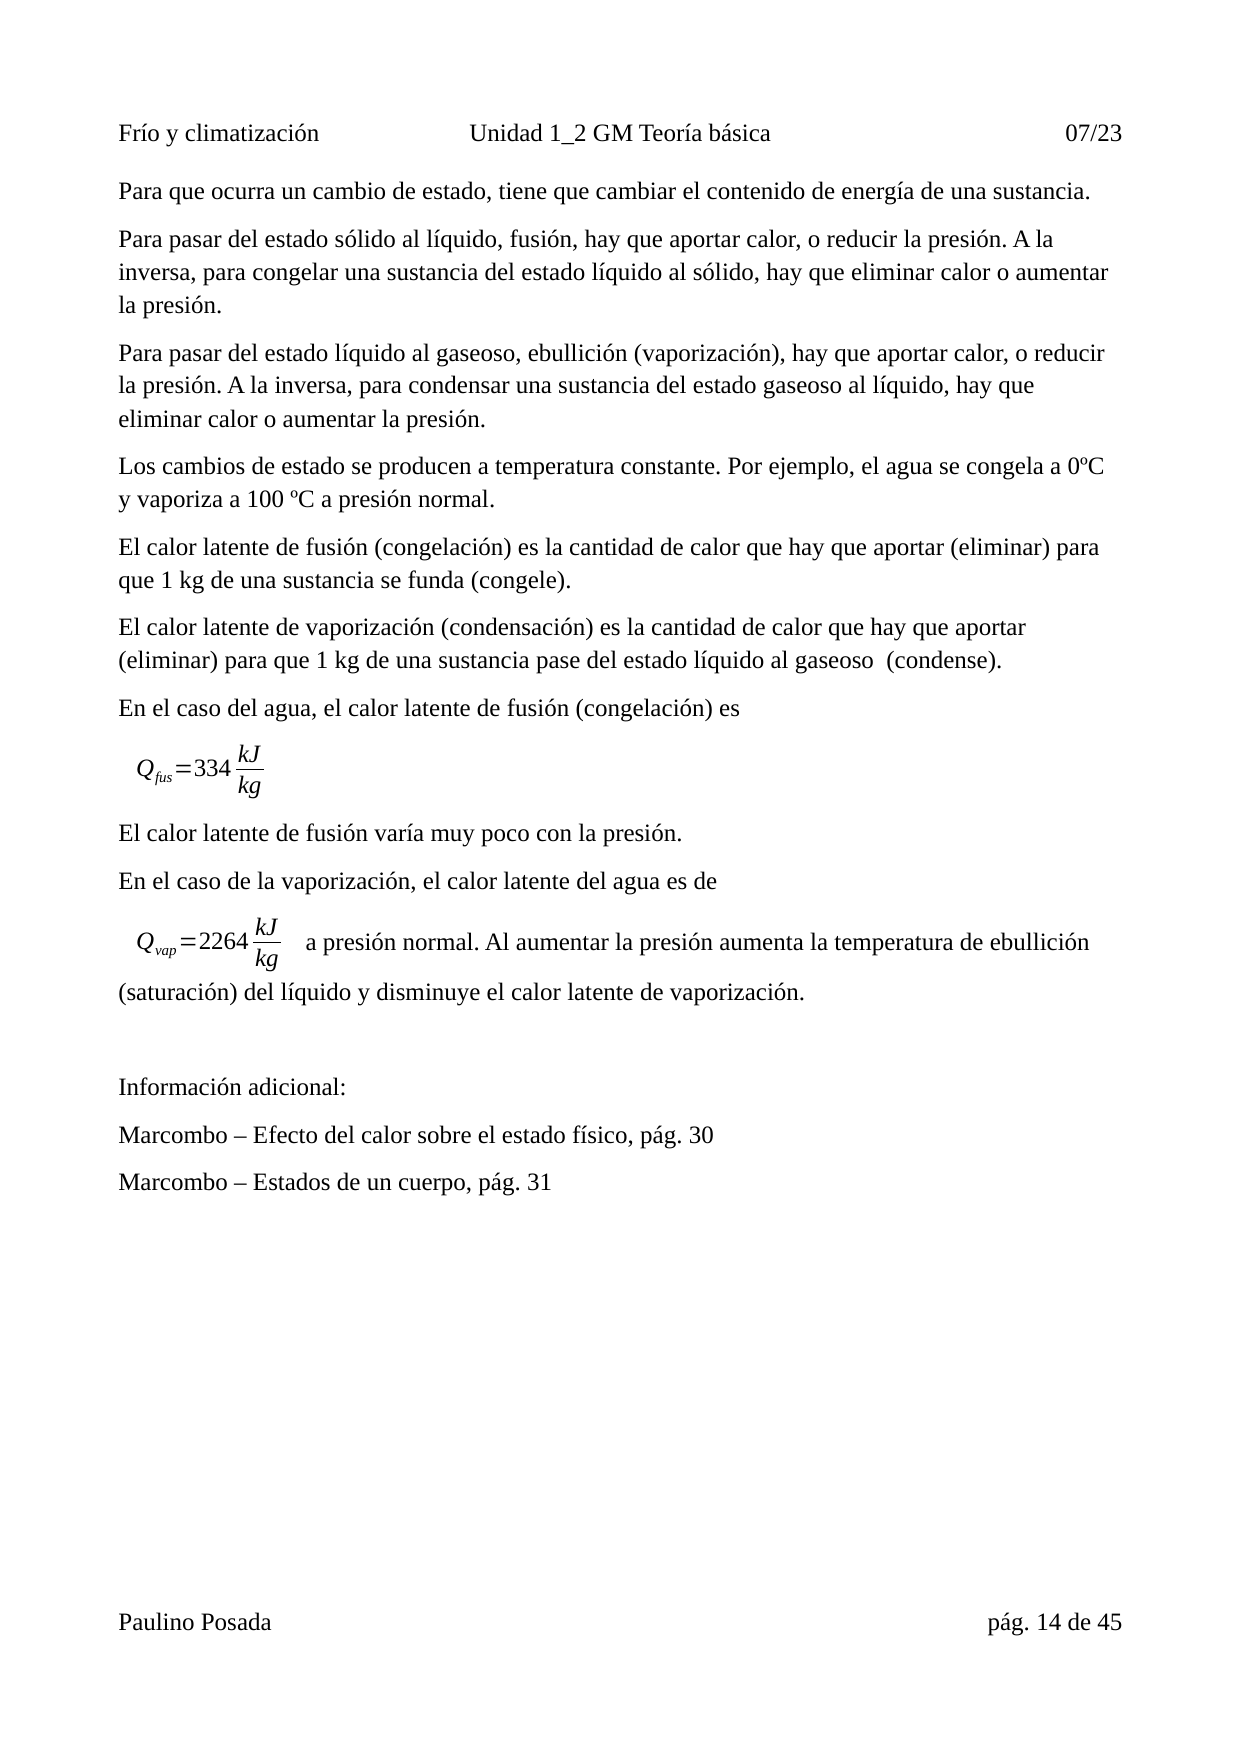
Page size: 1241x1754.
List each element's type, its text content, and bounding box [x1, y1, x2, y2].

text Los cambios de estado se producen a temperatura constante. Por ejemplo, el agua se congela a 0ºC y vaporiza a 100 ºC a presión normal. [118, 451, 1122, 513]
text El calor latente de vaporización (condensación) es la cantidad de calor que hay que aportar (eliminar) para que 1 kg de una sustancia pase del estado líquido al gaseoso (condense). [118, 612, 1122, 674]
text Marcombo – Efecto del calor sobre el estado físico, pág. 30 [118, 1120, 1122, 1148]
text El calor latente de fusión varía muy poco con la presión. [118, 818, 1122, 847]
text Información adicional: [118, 1072, 1122, 1101]
text El calor latente de fusión (congelación) es la cantidad de calor que hay que aportar (eliminar) para que 1 kg de una sustancia se funda (congele). [118, 532, 1122, 594]
text En el caso del agua, el calor latente de fusión (congelación) es [118, 693, 1122, 722]
text Para pasar del estado sólido al líquido, fusión, hay que aportar calor, o reducir la presión. A la inversa, para congelar una sustancia del estado líquido al sólido, hay que eliminar calor o aumentar la presión. [118, 224, 1122, 319]
text a presión normal. Al aumentar la presión aumenta la temperatura de ebullición (saturación) del líquido y disminuye el calor latente de vaporización. [118, 914, 1122, 1006]
text En el caso de la vaporización, el calor latente del agua es de [118, 866, 1122, 895]
text Para pasar del estado líquido al gaseoso, ebullición (vaporización), hay que aportar calor, o reducir la presión. A la inversa, para condensar una sustancia del estado gaseoso al líquido, hay que eliminar calor o aumentar la presión. [118, 338, 1122, 432]
text Marcombo – Estados de un cuerpo, pág. 31 [118, 1167, 1122, 1196]
text Para que ocurra un cambio de estado, tiene que cambiar el contenido de energía de una sustancia. [118, 176, 1122, 205]
